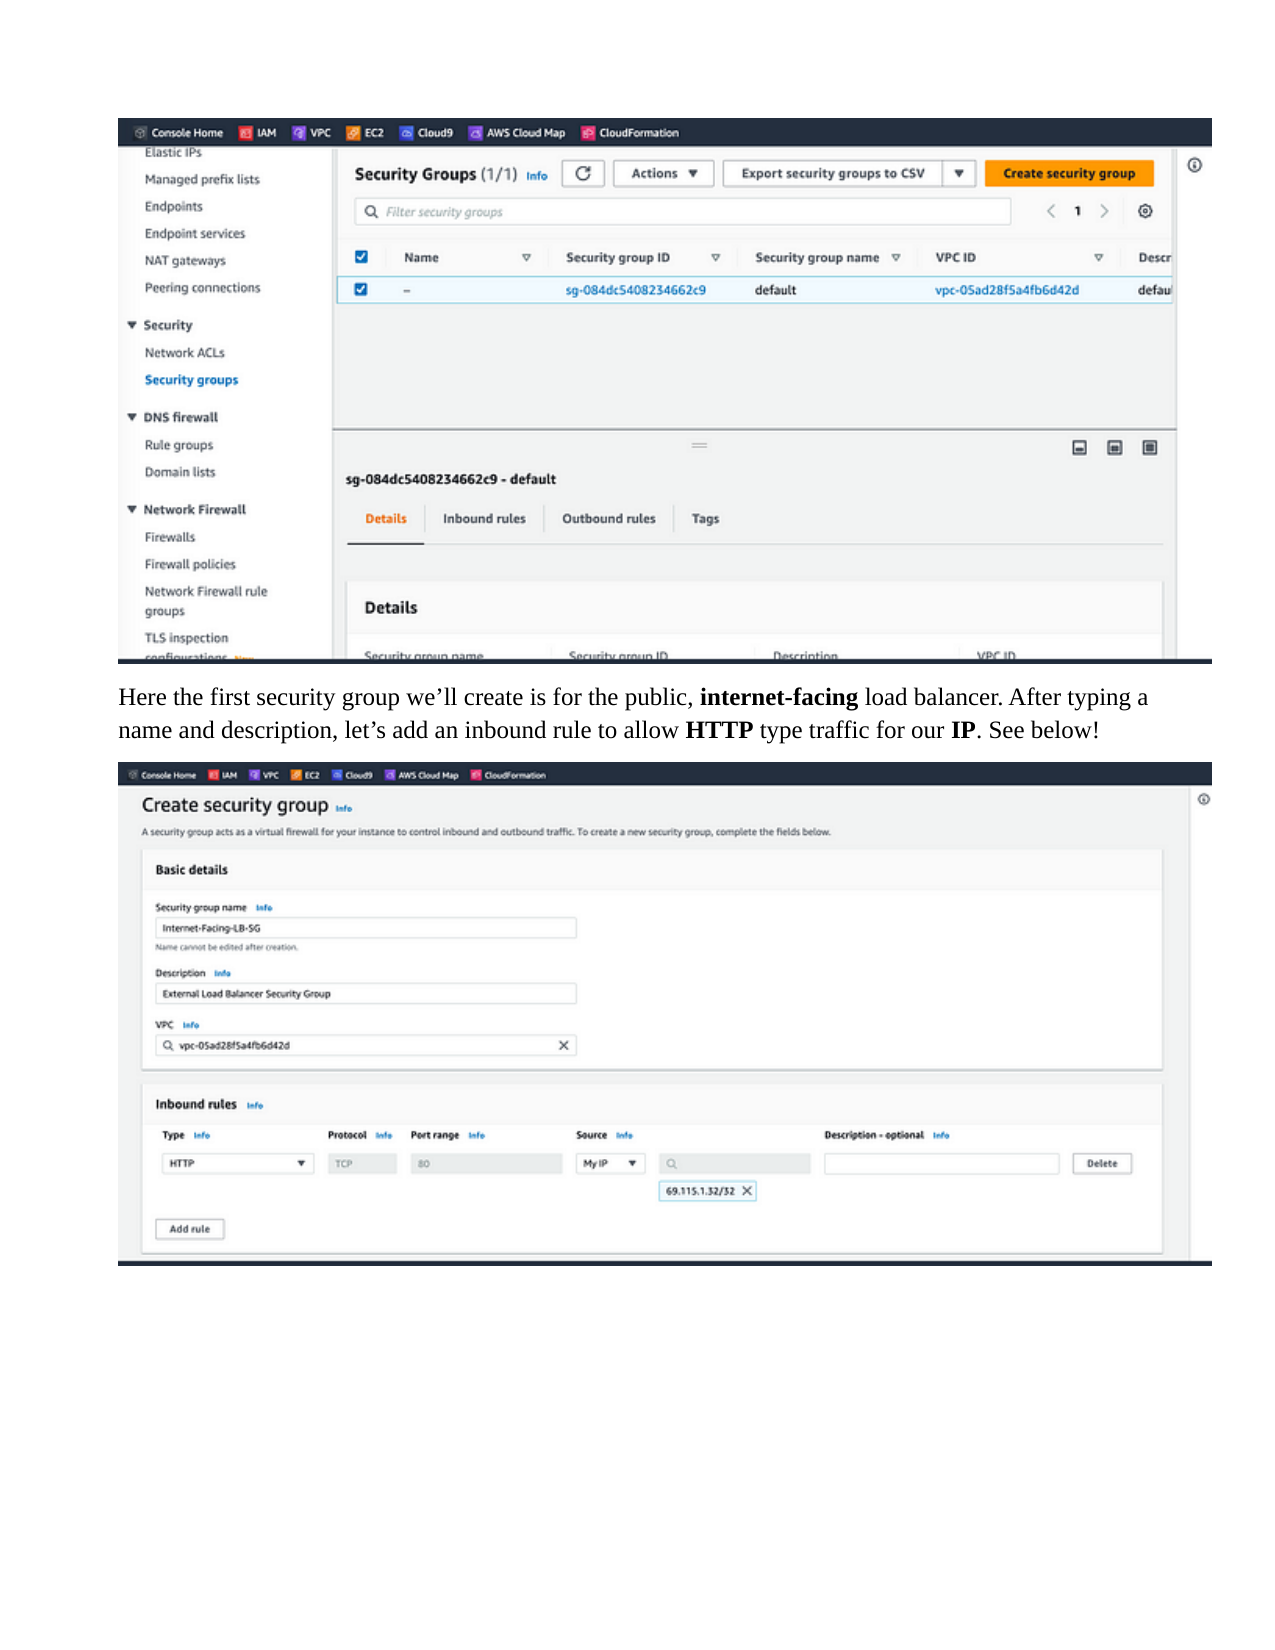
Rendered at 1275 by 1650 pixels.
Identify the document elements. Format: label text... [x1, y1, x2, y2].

text Here the first security group we’ll create is for the public, internet-facing load balancer. After typing a name and description, let’s add an inbound rule to allow HTTP type traffic for our IP. See below! [118, 682, 1157, 744]
picture [118, 118, 1212, 664]
picture [118, 762, 1212, 1266]
